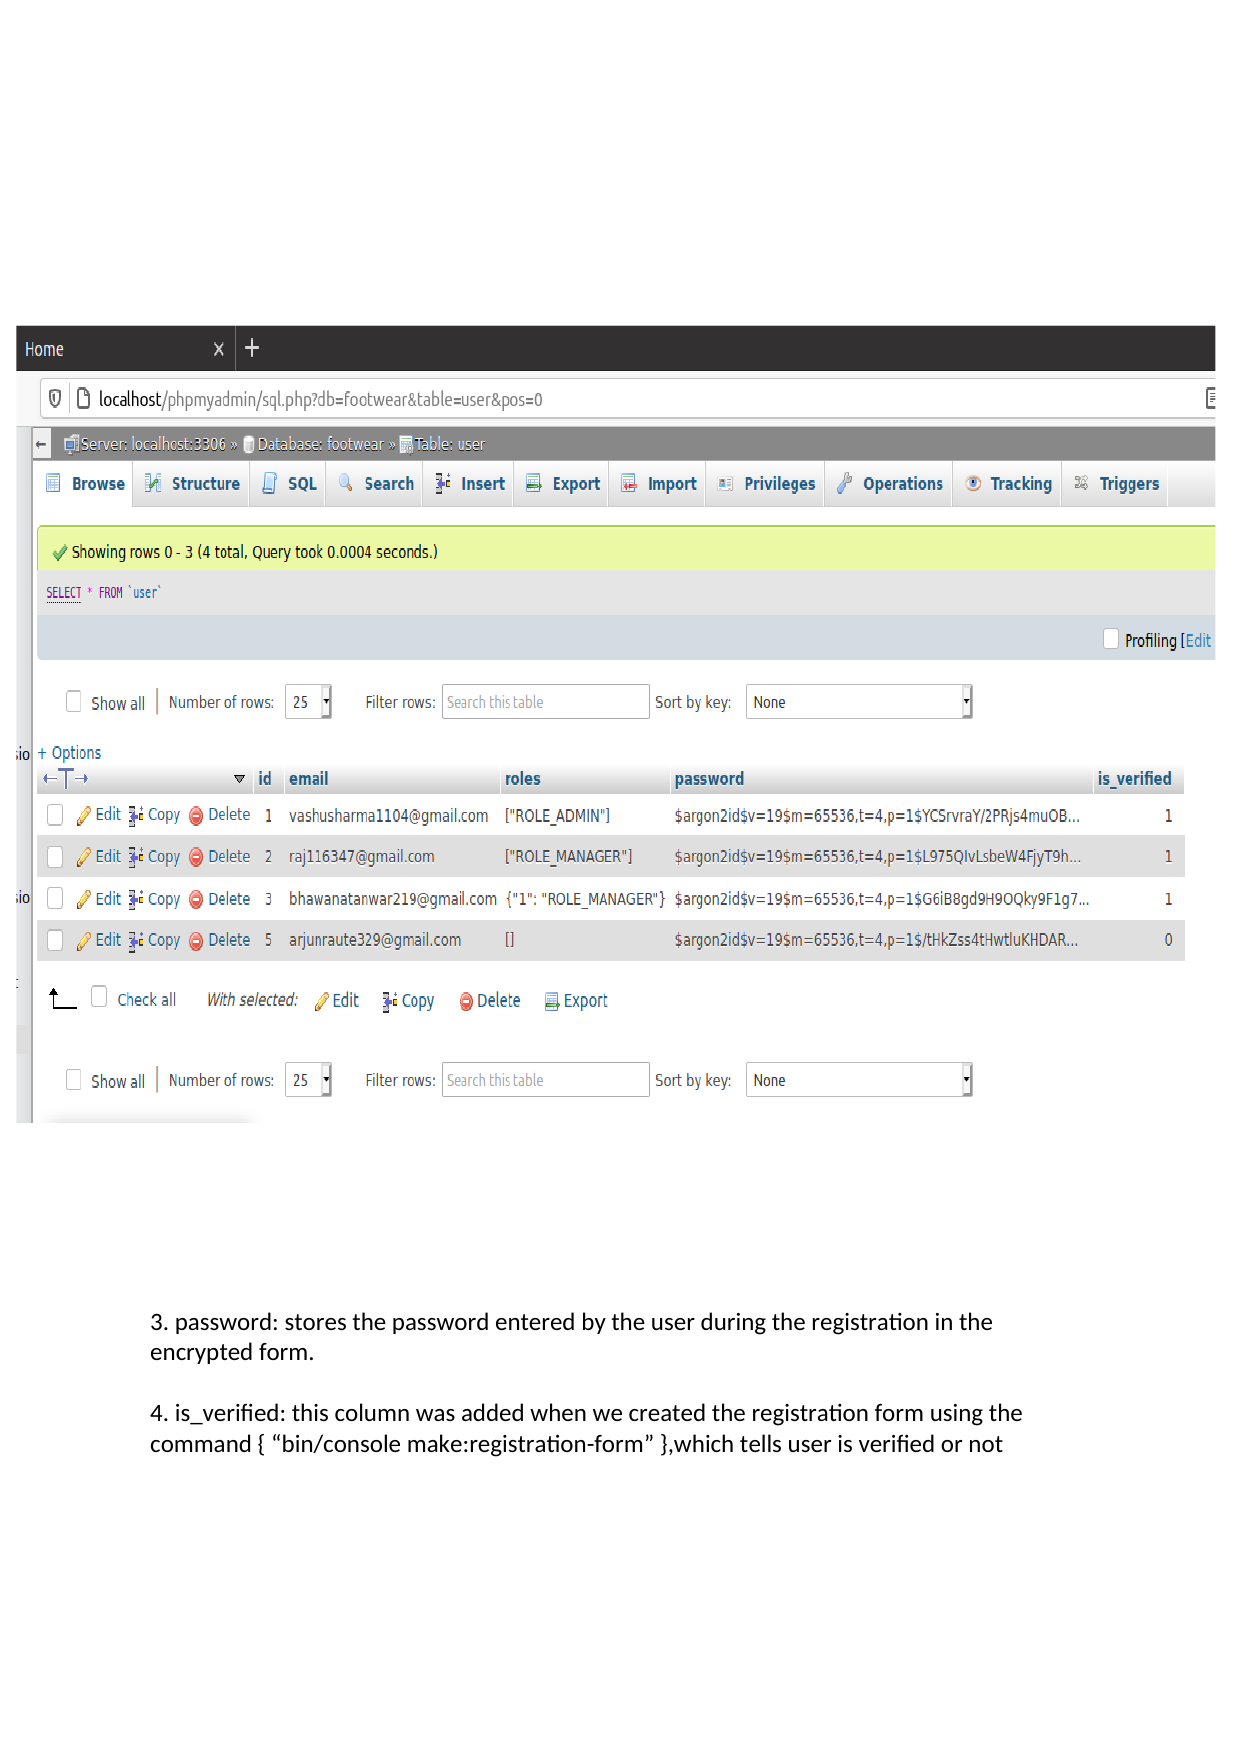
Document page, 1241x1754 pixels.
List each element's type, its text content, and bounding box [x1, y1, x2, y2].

list 4. is_verified: this column was added when we created the registration form using the command { “bin/console make:registration-form” },which tells user is verified or not [150, 1397, 1090, 1458]
picture [16, 325, 1216, 1123]
list 3. password: stores the password entered by the user during the registration in the encrypted form. [150, 1306, 1090, 1367]
